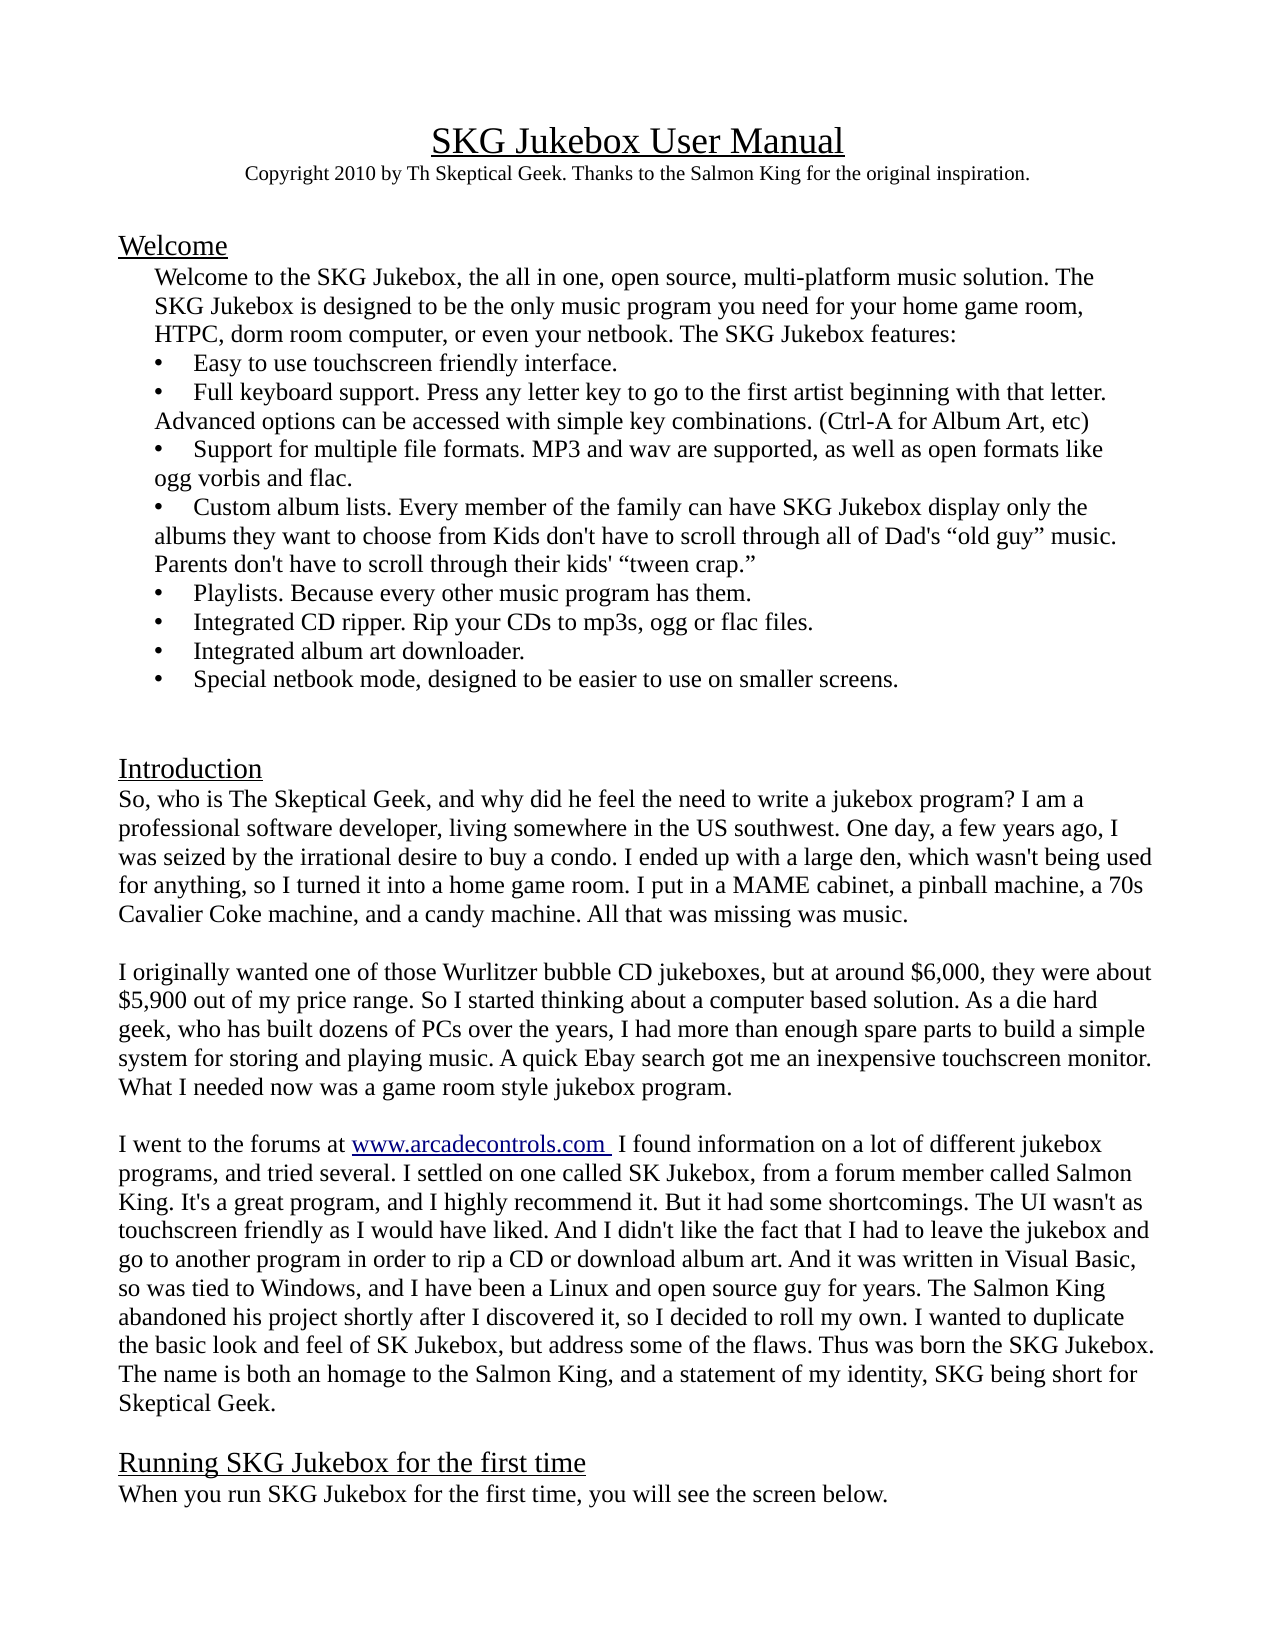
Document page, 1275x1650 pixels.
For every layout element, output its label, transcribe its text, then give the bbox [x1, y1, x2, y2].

text Welcome [118, 228, 1157, 262]
text When you run SKG Jukebox for the first time, you will see the screen below. [118, 1479, 1157, 1508]
text I originally wanted one of those Wurlitzer bubble CD jukeboxes, but at around $6,000, they were about $5,900 out of my price range. So I started thinking about a computer based solution. As a die hard geek, who has built dozens of PCs over the years, I had more than enough spare parts to build a simple system for storing and playing music. A quick Ebay search got me an inexpensive touchscreen monitor. What I needed now was a game room style jukebox program. [118, 957, 1157, 1101]
list Easy to use touchscreen friendly interface. [154, 348, 1121, 377]
list Playlists. Because every other music program has them. [154, 578, 1121, 607]
text Welcome to the SKG Jukebox, the all in one, open source, multi-platform music solution. The SKG Jukebox is designed to be the only music program you need for your home game room, HTPC, dorm room computer, or even your netbook. The SKG Jukebox features: [154, 262, 1121, 348]
text So, who is The Skeptical Geek, and why did he feel the need to write a jukebox program? I am a professional software developer, living somewhere in the US southwest. One day, a few years ago, I was seized by the irrational desire to buy a condo. I ended up with a large den, which wasn't being used for anything, so I turned it into a home game room. I put in a MAME cabinet, a pinball machine, a 70s Cavalier Coke machine, and a candy machine. All that was missing was music. [118, 784, 1157, 928]
text SKG Jukebox User Manual [118, 118, 1157, 161]
text Running SKG Jukebox for the first time [118, 1446, 1157, 1479]
text Introduction [118, 751, 1157, 784]
list Integrated album art downloader. [154, 636, 1121, 664]
list Full keyboard support. Press any letter key to go to the first artist beginning with that letter. Advanced options can be accessed with simple key combinations. (Ctrl-A for Album Art, etc) [154, 377, 1121, 434]
text Copyright 2010 by Th Skeptical Geek. Thanks to the Salmon King for the original inspiration. [118, 161, 1157, 185]
text I went to the forums at www.arcadecontrols.com I found information on a lot of different jukebox programs, and tried several. I settled on one called SK Jukebox, from a forum member called Salmon King. It's a great program, and I highly recommend it. But it had some shortcomings. The UI wasn't as touchscreen friendly as I would have liked. And I didn't like the fact that I had to leave the jukebox and go to another program in order to rip a CD or download album art. And it was written in Visual Basic, so was tied to Windows, and I have been a Linux and open source guy for years. The Salmon King abandoned his project shortly after I discovered it, so I decided to roll my own. I wanted to duplicate the basic look and feel of SK Jukebox, but address some of the flaws. Thus was born the SKG Jukebox. The name is both an homage to the Salmon King, and a statement of my identity, SKG being short for Skeptical Geek. [118, 1129, 1157, 1417]
list Support for multiple file formats. MP3 and wav are supported, as well as open formats like ogg vorbis and flac. [154, 434, 1121, 492]
list Integrated CD ripper. Rip your CDs to mp3s, ogg or flac files. [154, 607, 1121, 636]
list Special netbook mode, designed to be easier to use on smaller screens. [154, 664, 1121, 693]
list Custom album lists. Every member of the family can have SKG Jukebox display only the albums they want to choose from Kids don't have to scroll through all of Dad's “old guy” music. Parents don't have to scroll through their kids' “tween crap.” [154, 492, 1121, 578]
